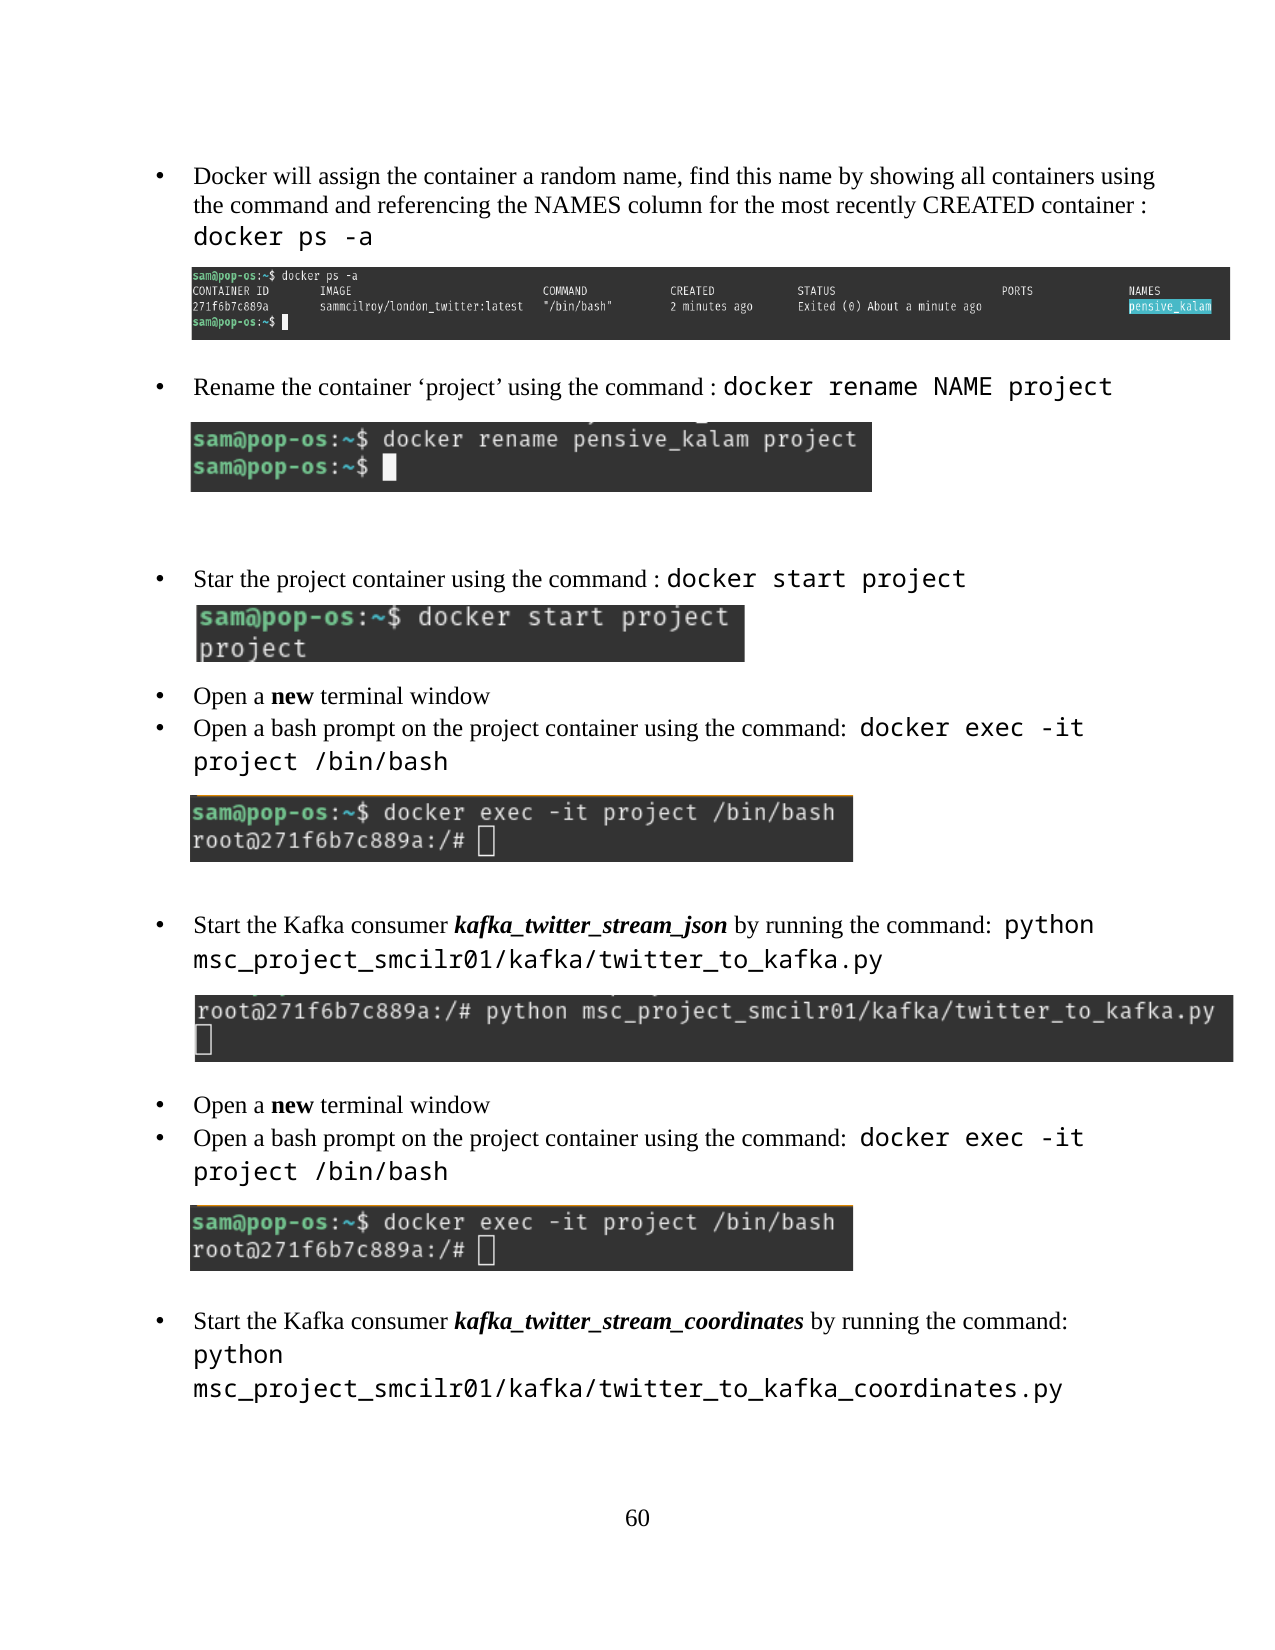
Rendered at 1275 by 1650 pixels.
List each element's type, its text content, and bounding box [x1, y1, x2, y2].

list Rename the container ‘project’ using the command : docker rename NAME project [156, 368, 1157, 402]
list Open a bash prompt on the project container using the command: docker exec -it project /bin/bash [156, 710, 1157, 778]
list Star the project container using the command : docker start project [156, 561, 1157, 595]
picture [190, 1205, 854, 1271]
list Start the Kafka consumer kafka_twitter_stream_coordinates by running the command: python msc_project_smcilr01/kafka/twitter_to_kafka_coordinates.py [156, 1302, 1157, 1404]
list Open a new terminal window [156, 681, 1157, 710]
picture [194, 995, 1234, 1062]
picture [190, 795, 854, 862]
list Docker will assign the container a random name, find this name by showing all containers using the command and referencing the NAMES column for the most recently CREATED container : docker ps -a [156, 161, 1157, 253]
picture [196, 605, 745, 662]
picture [190, 422, 872, 492]
list Open a new terminal window [156, 1090, 1157, 1119]
picture [191, 267, 1231, 340]
list Start the Kafka consumer kafka_twitter_stream_json by running the command: python msc_project_smcilr01/kafka/twitter_to_kafka.py [156, 907, 1157, 975]
list Open a bash prompt on the project container using the command: docker exec -it project /bin/bash [156, 1119, 1157, 1187]
